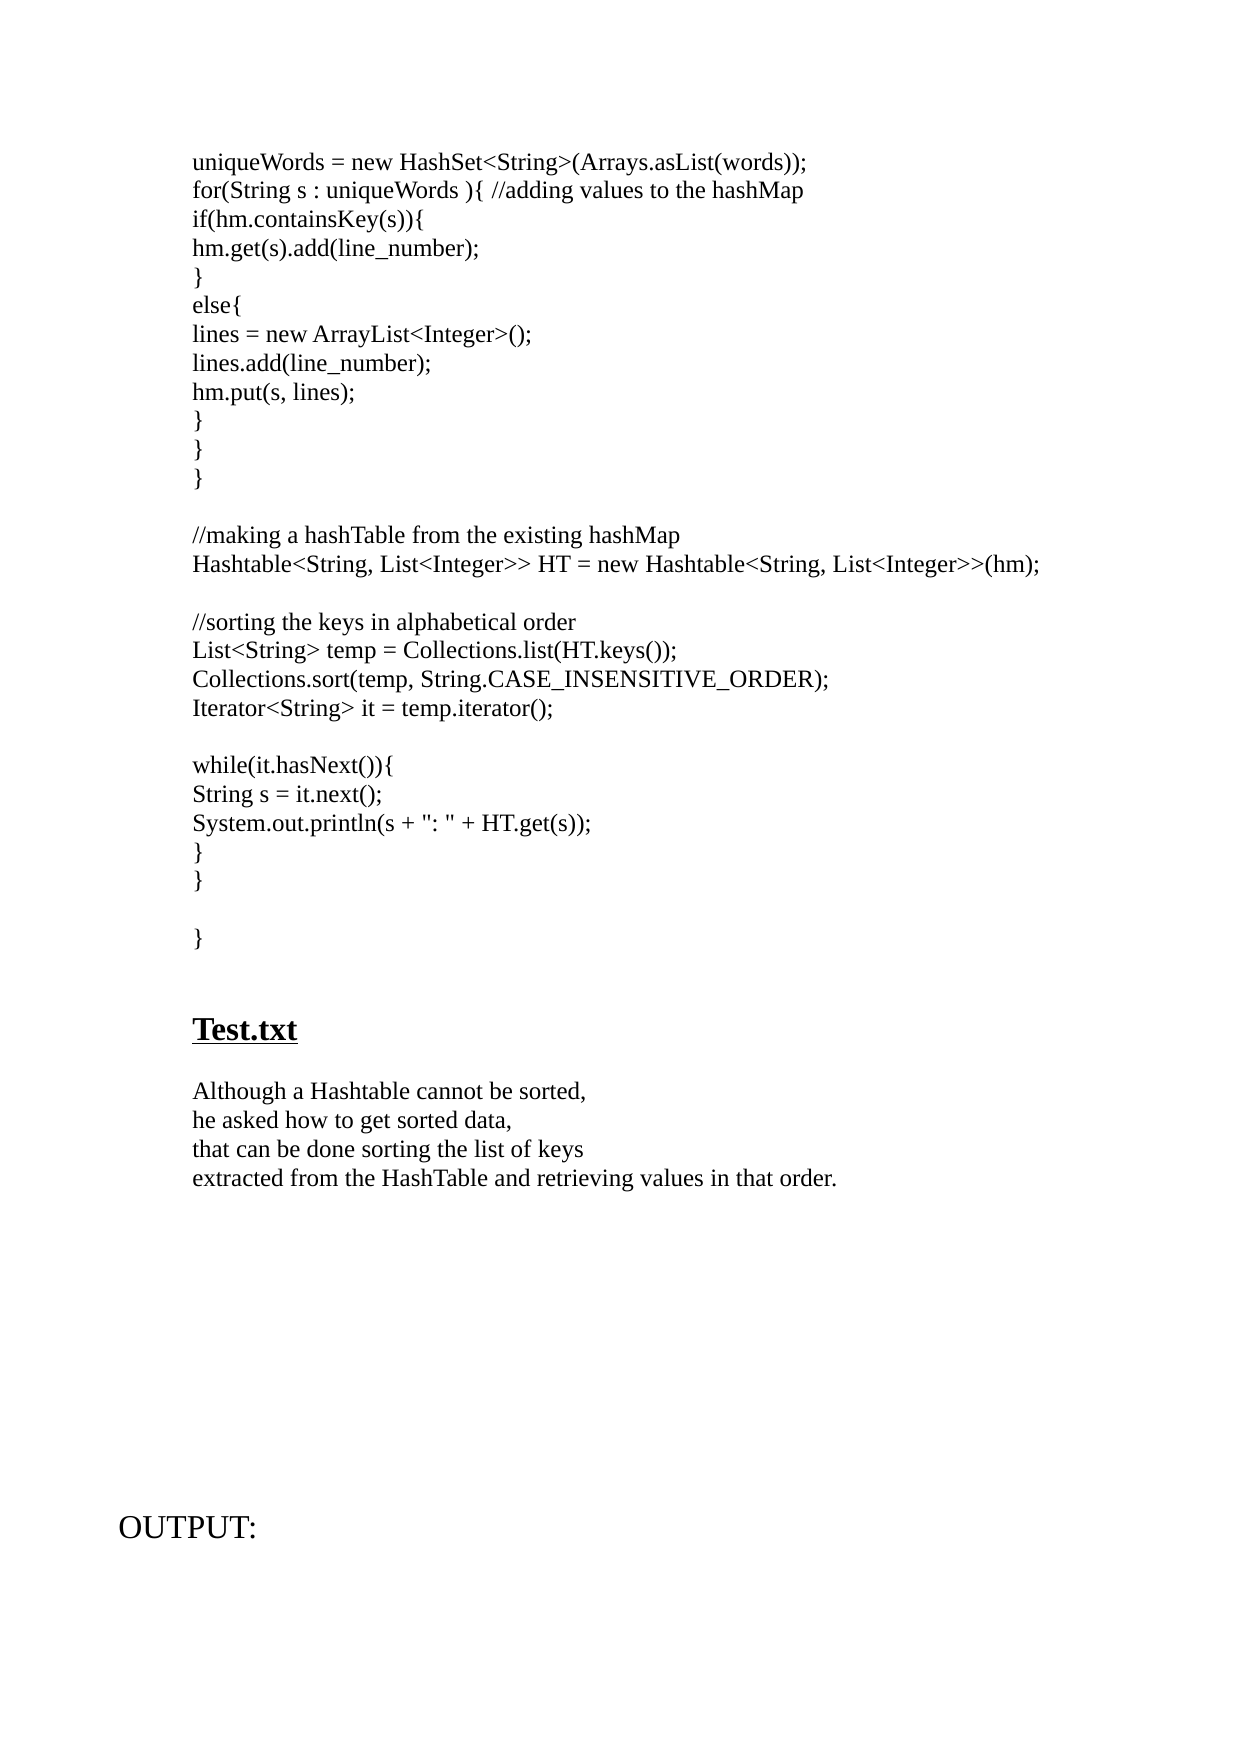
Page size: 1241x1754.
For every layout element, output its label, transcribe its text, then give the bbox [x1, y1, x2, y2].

text System.out.println(s + ": " + HT.get(s)); [118, 808, 1122, 837]
text } [118, 262, 1122, 291]
text while(it.hasNext()){ [118, 751, 1122, 779]
text Hashtable<String, List<Integer>> HT = new Hashtable<String, List<Integer>>(hm); [118, 549, 1122, 578]
text lines = new ArrayList<Integer>(); [118, 319, 1122, 348]
text List<String> temp = Collections.list(HT.keys()); [118, 636, 1122, 664]
text //making a hashTable from the existing hashMap [118, 521, 1122, 549]
text String s = it.next(); [118, 779, 1122, 808]
text uniqueWords = new HashSet<String>(Arrays.asList(words)); [118, 147, 1122, 176]
text //sorting the keys in alphabetical order [118, 607, 1122, 636]
text } [118, 866, 1122, 894]
text else{ [118, 291, 1122, 319]
text } [118, 837, 1122, 866]
text Test.txt [118, 1009, 1122, 1048]
text he asked how to get sorted data, [118, 1105, 1122, 1134]
text hm.put(s, lines); [118, 377, 1122, 406]
text for(String s : uniqueWords ){ //adding values to the hashMap [118, 176, 1122, 204]
text Iterator<String> it = temp.iterator(); [118, 693, 1122, 722]
text extracted from the HashTable and retrieving values in that order. [118, 1163, 1122, 1191]
text } [118, 463, 1122, 492]
text that can be done sorting the list of keys [118, 1134, 1122, 1163]
text Although a Hashtable cannot be sorted, [118, 1076, 1122, 1105]
text if(hm.containsKey(s)){ [118, 204, 1122, 233]
text Collections.sort(temp, String.CASE_INSENSITIVE_ORDER); [118, 664, 1122, 693]
text OUTPUT: [118, 1508, 1122, 1546]
text } [118, 434, 1122, 463]
text lines.add(line_number); [118, 348, 1122, 377]
text } [118, 923, 1122, 952]
text hm.get(s).add(line_number); [118, 233, 1122, 262]
text } [118, 406, 1122, 434]
